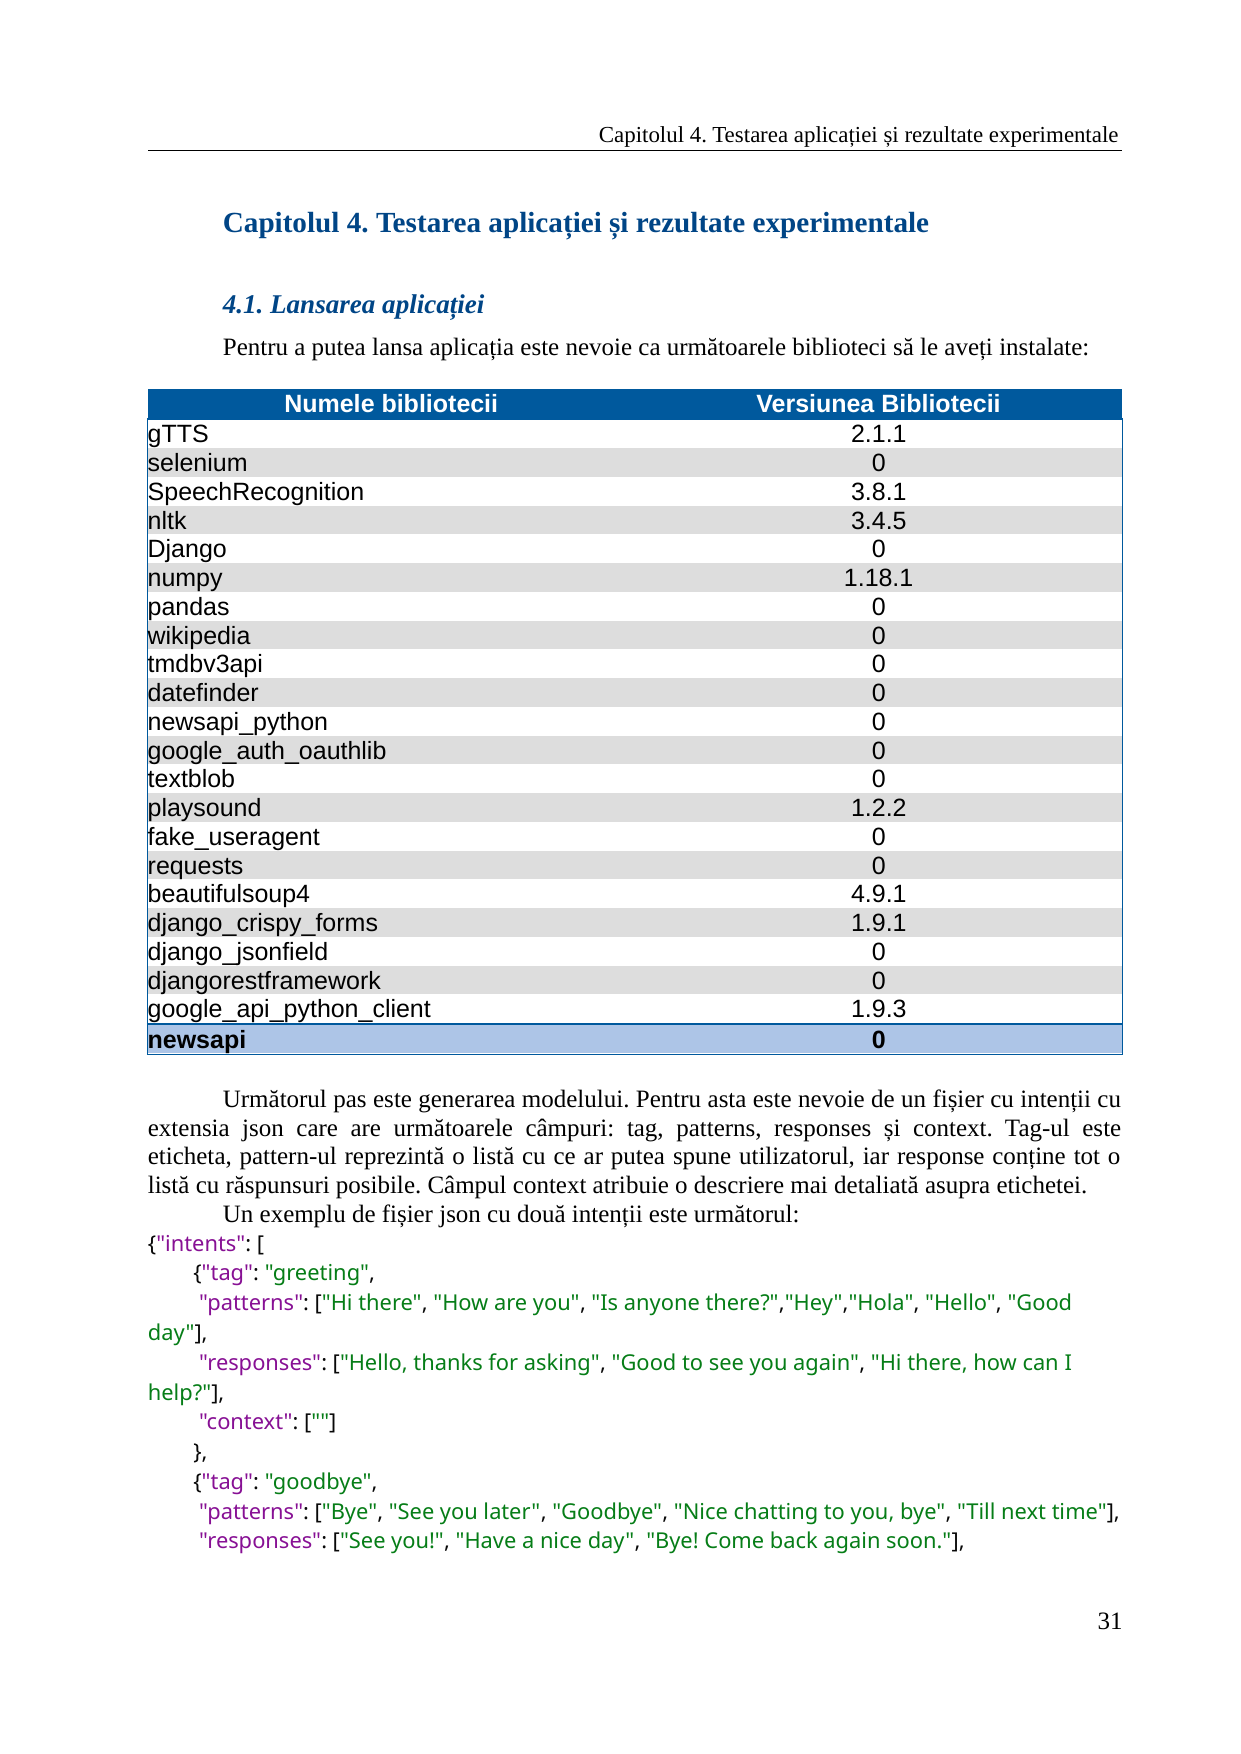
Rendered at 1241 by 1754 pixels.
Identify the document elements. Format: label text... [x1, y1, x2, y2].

table_cell beautifulsoup4 [148, 880, 635, 908]
table_cell 3.141.0 [635, 448, 1122, 477]
table_cell 1.2.2 [635, 793, 1122, 822]
table_cell 1.0.3 [635, 592, 1122, 621]
table_cell selenium [148, 448, 635, 477]
table_cell 0.15.3 [635, 765, 1122, 793]
table_cell newsapi [148, 1025, 635, 1053]
table_cell newsapi_python [148, 707, 635, 736]
text {"intents": [ {"tag": "greeting", "patterns": ["Hi there", "How are you", "Is anyone there?","Hey","Hola", "Hello", "Good day"], "responses": ["Hello, thanks for asking", "Good to see you again", "Hi there, how can I help?"], "context": [""] }, {"tag": "goodbye", "patterns": ["Bye", "See you later", "Goodbye", "Nice chatting to you, bye", "Till next time"], "responses": ["See you!", "Have a nice day", "Bye! Come back again soon."], [148, 1228, 1122, 1555]
table_cell 3.0.1 [635, 535, 1122, 563]
table_header Numele bibliotecii [148, 389, 635, 418]
table_cell tmdbv3api [148, 650, 635, 678]
table_cell fake_useragent [148, 822, 635, 851]
table_cell 1.9.3 [635, 995, 1122, 1023]
text Un exemplu de fișier json cu două intenții este următorul: [148, 1199, 1122, 1228]
table_cell 1.6.0 [635, 650, 1122, 678]
table_cell google_auth_oauthlib [148, 736, 635, 764]
table_cell google_api_python_client [148, 995, 635, 1023]
table_cell 0.7.0 [635, 678, 1122, 707]
table_cell pandas [148, 592, 635, 621]
table_cell 2.1.1 [635, 420, 1122, 448]
table_cell 1.18.1 [635, 563, 1122, 592]
table_cell datefinder [148, 678, 635, 707]
table_cell 0.4.1 [635, 736, 1122, 764]
table_cell djangorestframework [148, 966, 635, 994]
table_cell 4.9.1 [635, 880, 1122, 908]
table_cell 0.1.11 [635, 822, 1122, 851]
table_cell gTTS [148, 420, 635, 448]
table_cell 0.2.6 [635, 707, 1122, 736]
table_cell wikipedia [148, 621, 635, 649]
table_cell 1.4.0 [635, 621, 1122, 649]
table_cell 3.11.0 [635, 966, 1122, 994]
table_cell 0.1.1 [635, 1025, 1122, 1053]
table_cell nltk [148, 506, 635, 534]
table_cell 1.4.0 [635, 937, 1122, 966]
table_cell requests [148, 851, 635, 879]
table_cell 3.4.5 [635, 506, 1122, 534]
table_header Versiunea Bibliotecii [635, 389, 1122, 418]
table_cell 1.9.1 [635, 908, 1122, 937]
text Următorul pas este generarea modelului. Pentru asta este nevoie de un fișier cu intenții cu extensia json care are următoarele câmpuri: tag, patterns, responses și context. Tag-ul este eticheta, pattern-ul reprezintă o listă cu ce ar putea spune utilizatorul, iar response conține tot o listă cu răspunsuri posibile. Câmpul context atribuie o descriere mai detaliată asupra etichetei. [148, 1084, 1122, 1199]
table_cell Django [148, 535, 635, 563]
text Pentru a putea lansa aplicația este nevoie ca următoarele biblioteci să le aveți instalate: [148, 332, 1122, 360]
table_cell django_crispy_forms [148, 908, 635, 937]
subtitle Lansarea aplicației [223, 288, 1122, 319]
table_cell django_jsonfield [148, 937, 635, 966]
table_cell 2.23.0 [635, 851, 1122, 879]
table_cell textblob [148, 765, 635, 793]
subtitle Testarea aplicației și rezultate experimentale [148, 205, 1122, 238]
table_cell SpeechRecognition [148, 477, 635, 506]
table_cell playsound [148, 793, 635, 822]
table_cell 3.8.1 [635, 477, 1122, 506]
table_cell numpy [148, 563, 635, 592]
